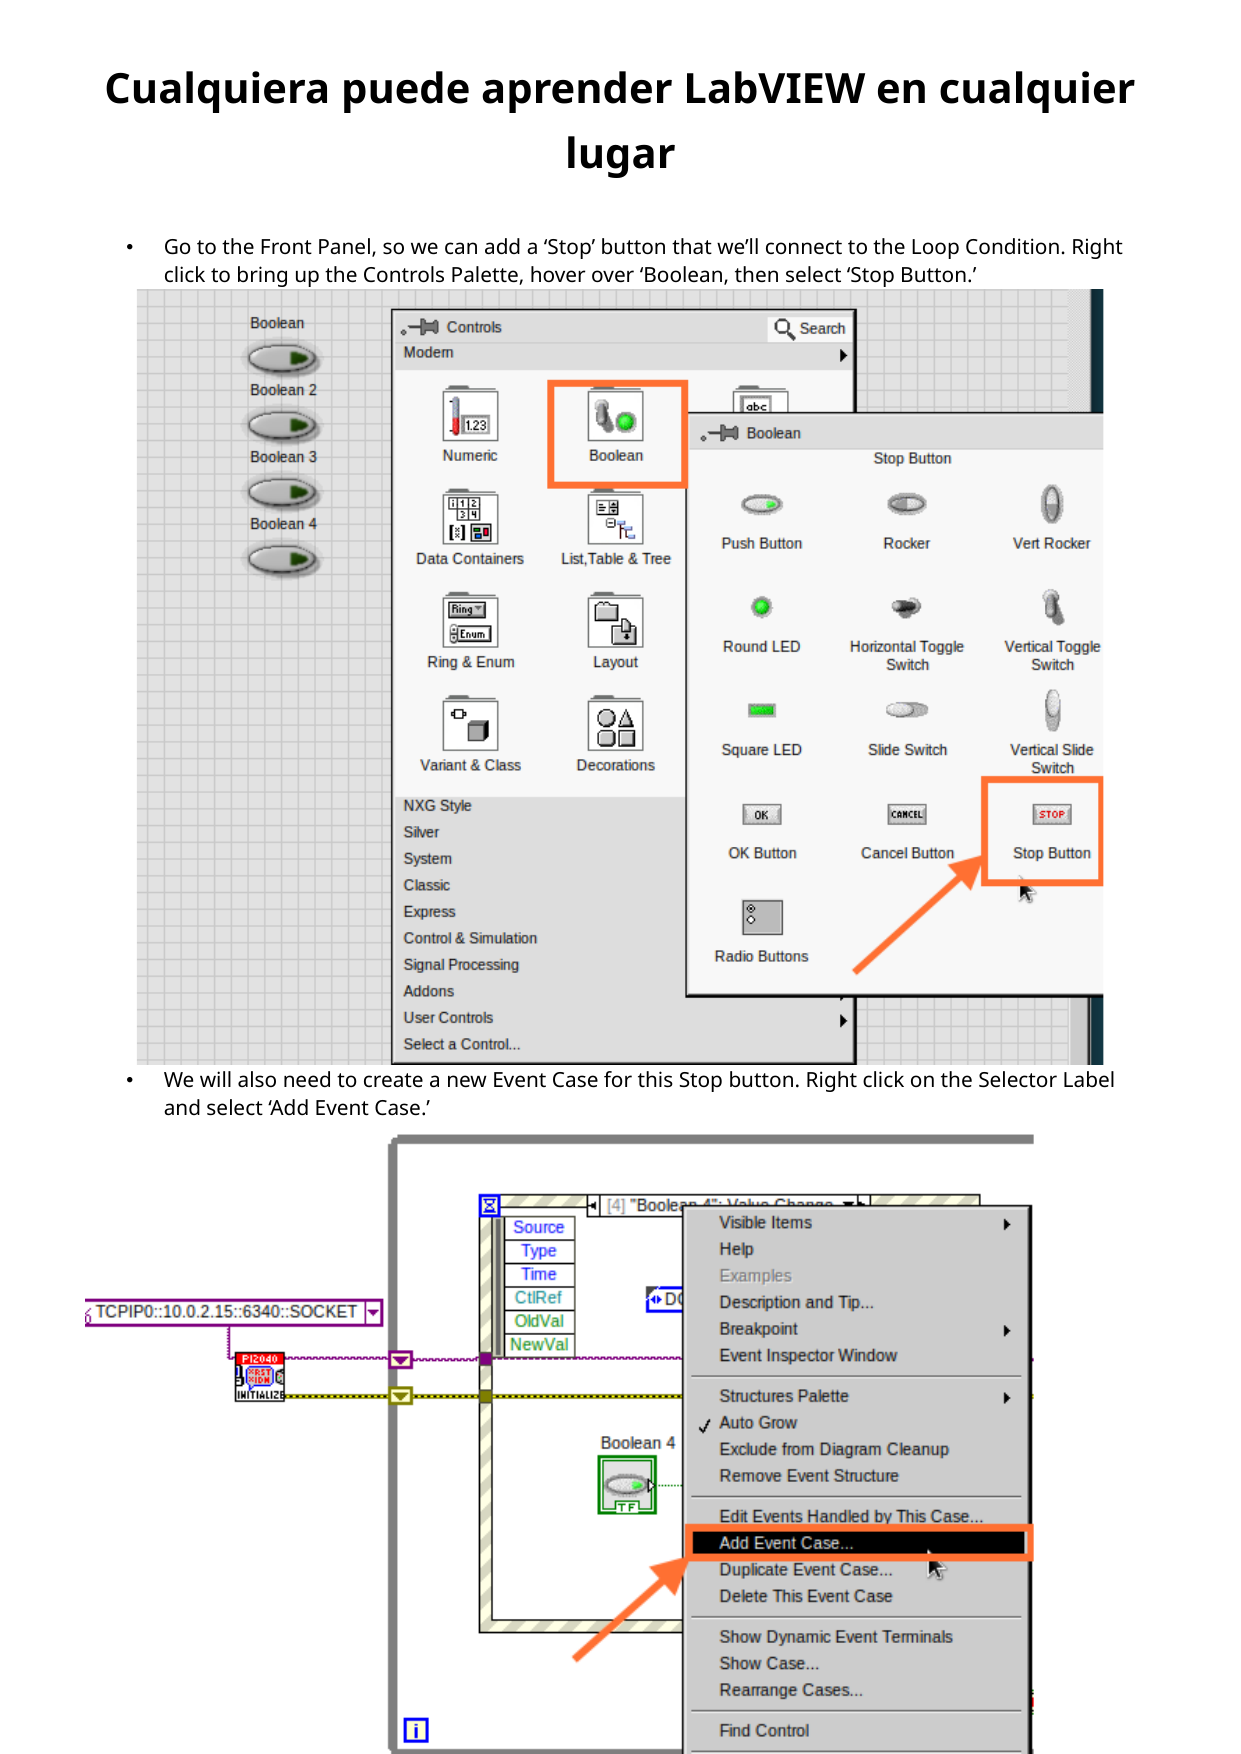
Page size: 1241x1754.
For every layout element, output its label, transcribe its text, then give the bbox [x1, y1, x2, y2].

picture [136, 289, 1104, 1065]
picture [85, 1124, 1034, 1754]
list We will also need to create a new Event Case for this Stop button. Right click on the Selector Label and select ‘Add Event Case.’ [126, 289, 1152, 1122]
list Go to the Front Panel, so we can add a ‘Stop’ button that we’ll connect to the Loop Condition. Right click to bring up the Controls Palette, hover over ‘Boolean, then select ‘Stop Button.’ [126, 232, 1152, 289]
